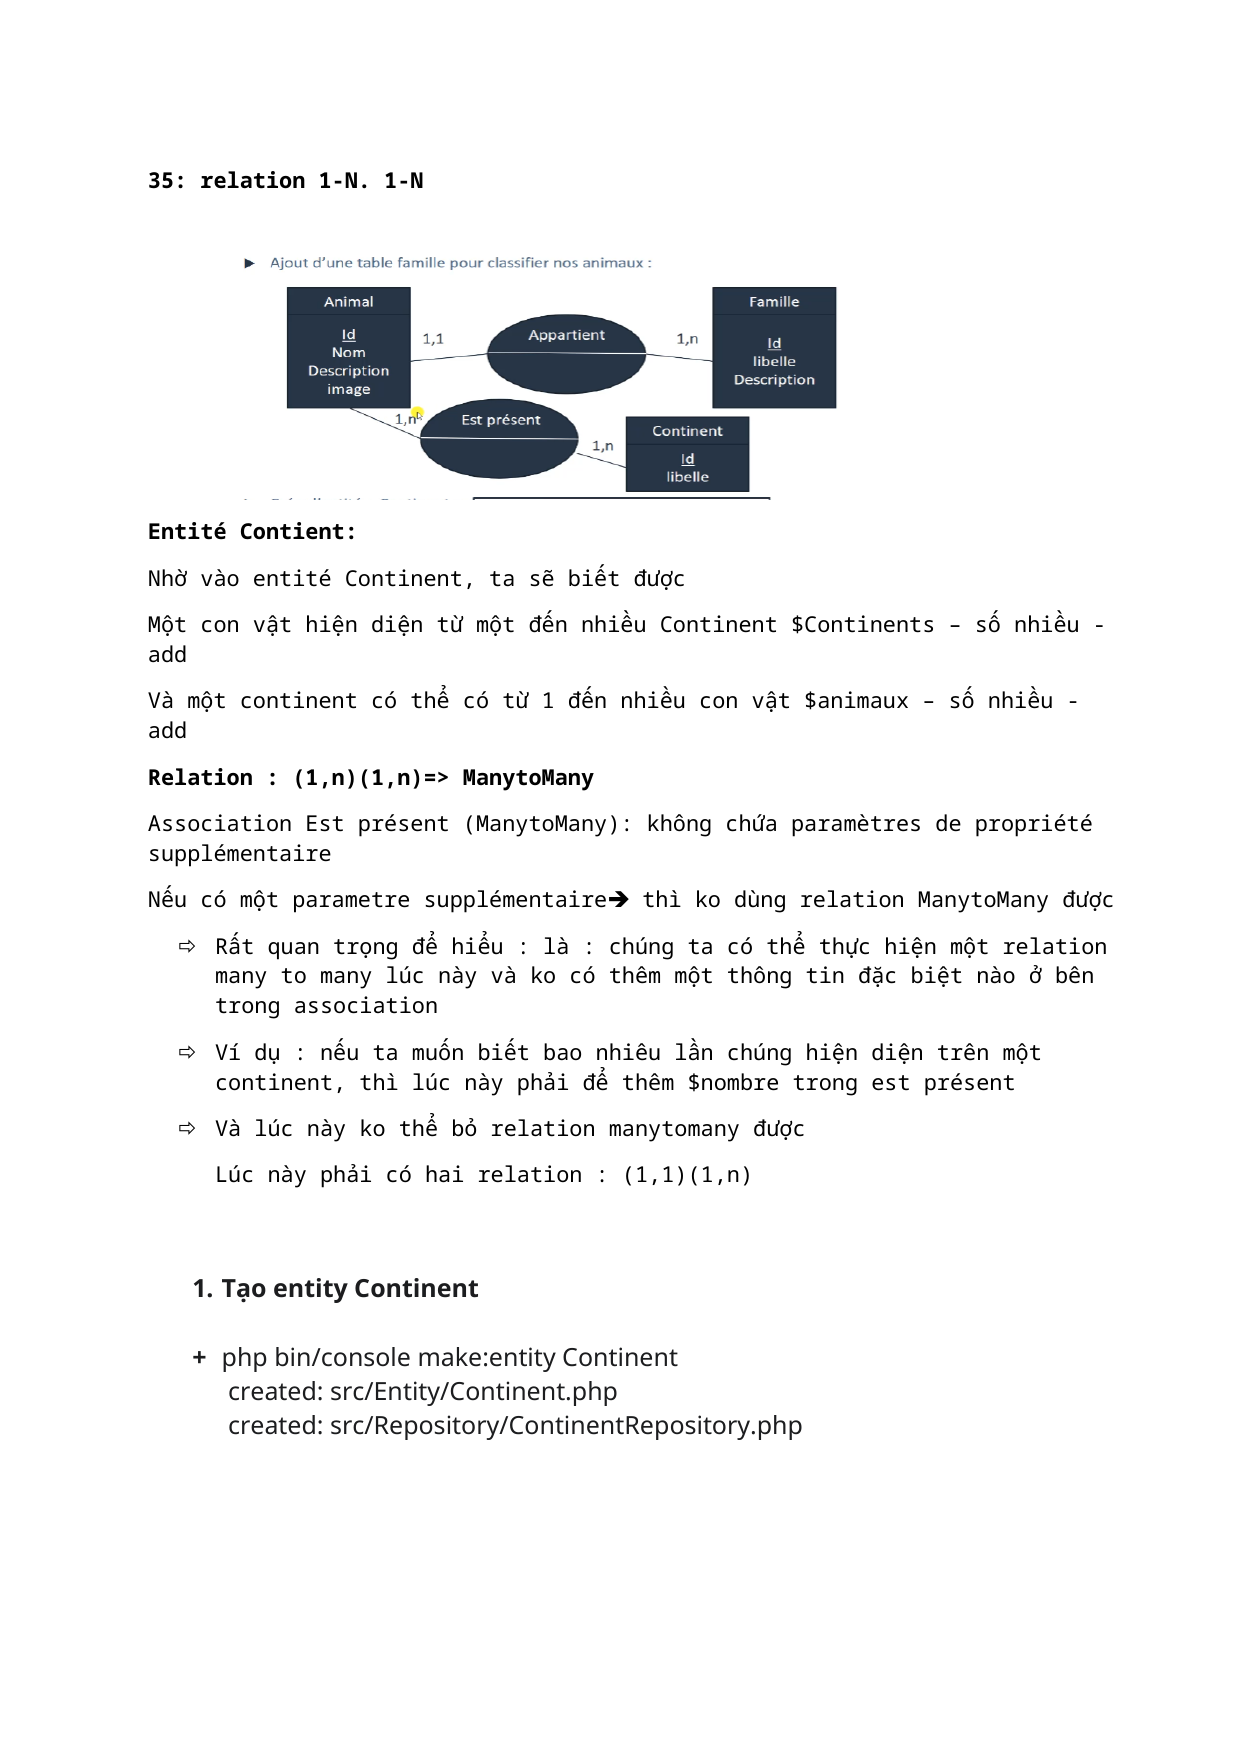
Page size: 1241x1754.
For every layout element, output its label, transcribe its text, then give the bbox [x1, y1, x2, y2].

text Nhờ vào entité Continent, ta sẽ biết được [148, 562, 1122, 592]
list created: src/Repository/ContinentRepository.php [148, 1407, 1122, 1441]
list Tạo entity Continent [148, 1271, 1122, 1305]
list + php bin/console make:entity Continent [148, 1339, 1122, 1373]
text Và một continent có thể có từ 1 đến nhiều con vật $animaux – số nhiều - add [148, 685, 1122, 745]
text Nếu có một parametre supplémentaire thì ko dùng relation ManytoMany được [148, 884, 1122, 914]
list Rất quan trọng để hiểu : là : chúng ta có thể thực hiện một relation many to many lúc này và ko có thêm một thông tin đặc biệt nào ở bên trong association [177, 931, 1122, 1020]
list Và lúc này ko thể bỏ relation manytomany được [177, 1113, 1122, 1143]
text Một con vật hiện diện từ một đến nhiều Continent $Continents – số nhiều - add [148, 609, 1122, 668]
list Lúc này phải có hai relation : (1,1)(1,n) [215, 1159, 1122, 1189]
text created: src/Entity/Continent.php [148, 1373, 1122, 1407]
text 35: relation 1-N. 1-N [148, 164, 1122, 194]
text Entité Contient: [148, 516, 1122, 546]
text Relation : (1,n)(1,n)=> ManytoMany [148, 761, 1122, 791]
list Ví dụ : nếu ta muốn biết bao nhiêu lần chúng hiện diện trên một continent, thì lúc này phải để thêm $nombre trong est présent [177, 1037, 1122, 1096]
text Association Est présent (ManytoMany): không chứa paramètres de propriété supplémentaire [148, 808, 1122, 867]
